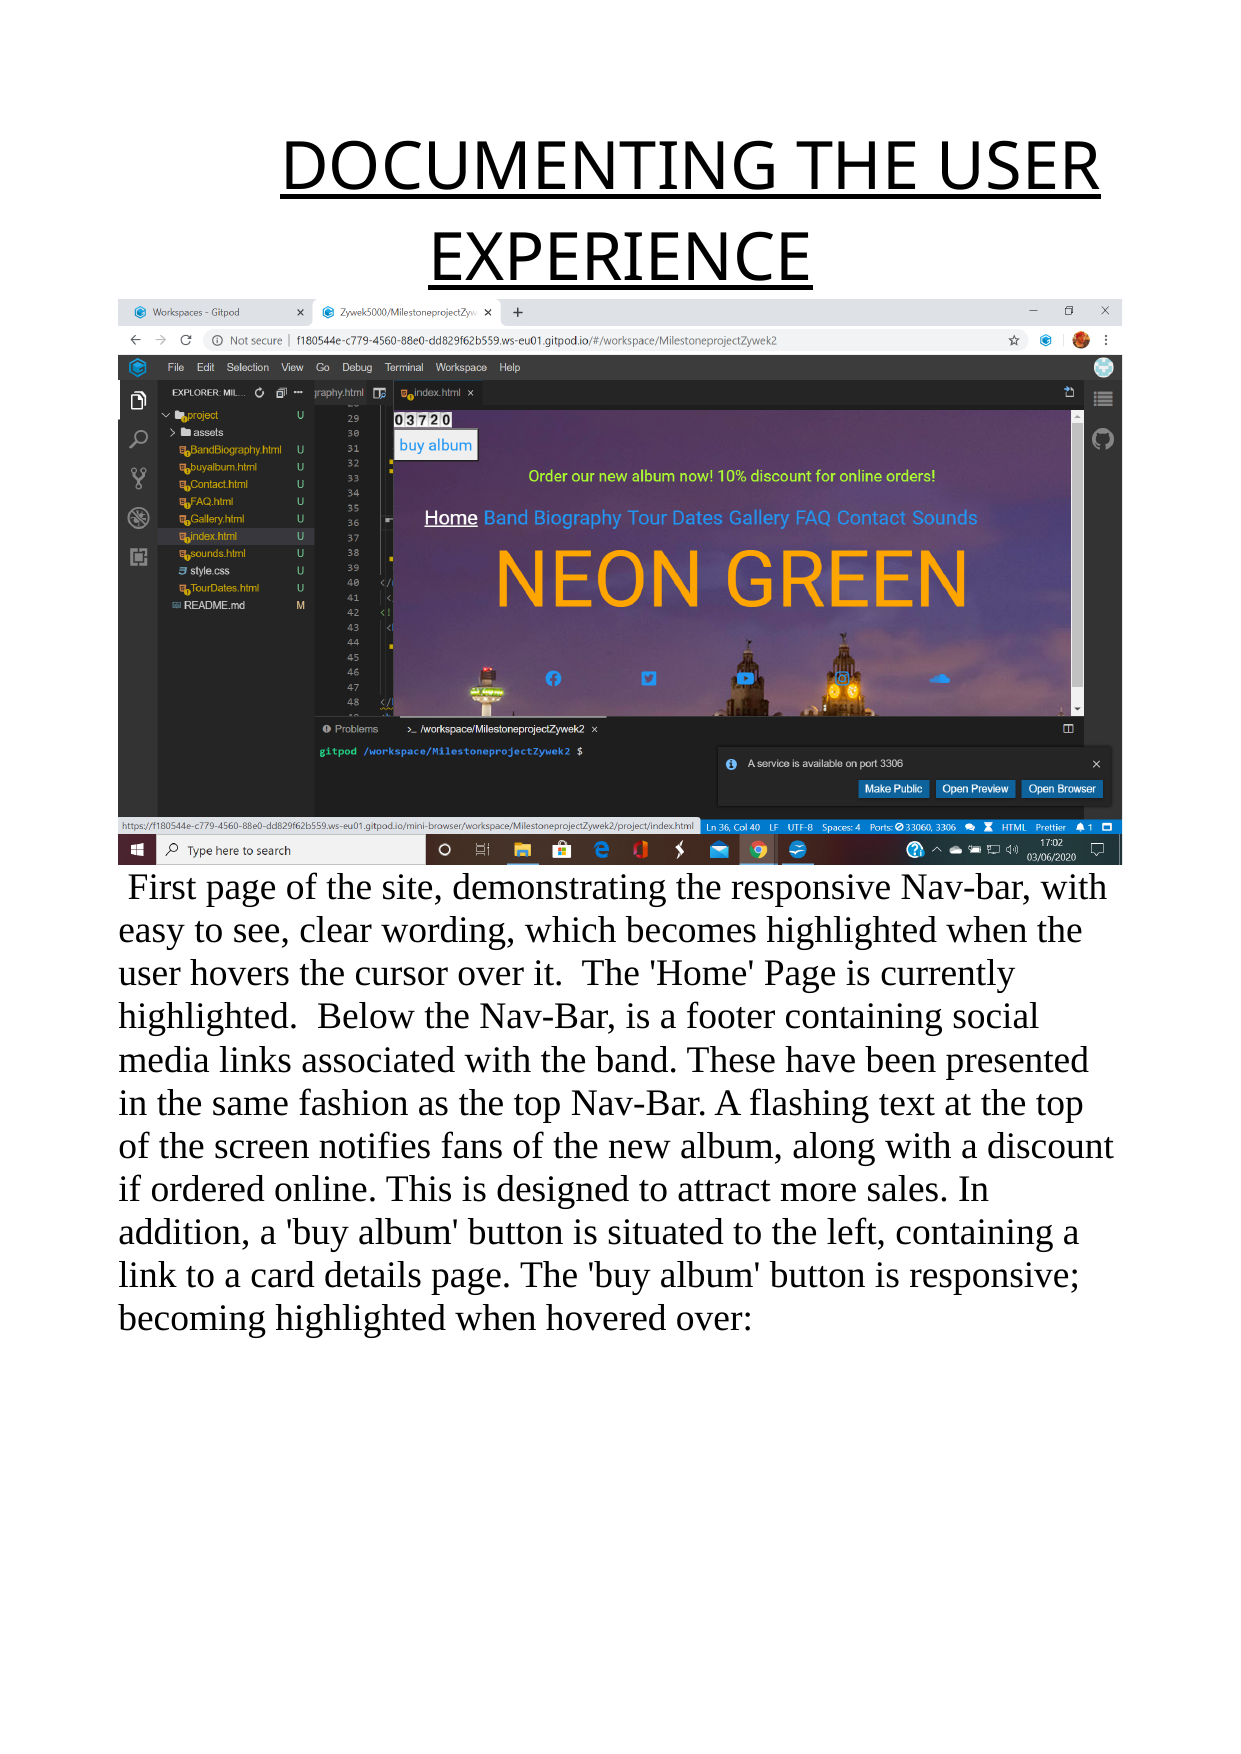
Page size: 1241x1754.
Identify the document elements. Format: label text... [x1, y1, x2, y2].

text First page of the site, demonstrating the responsive Nav-bar, with easy to see, clear wording, which becomes highlighted when the user hovers the cursor over it. The 'Home' Page is currently highlighted. Below the Nav-Bar, is a footer containing social media links associated with the band. These have been presented in the same fashion as the top Nav-Bar. A flashing text at the top of the screen notifies fans of the new album, along with a discount if ordered online. This is designed to attract more sales. In addition, a 'buy album' button is situated to the left, containing a link to a card details page. The 'buy album' button is responsive; becoming highlighted when hovered over: [118, 865, 1122, 1339]
text DOCUMENTING THE USER EXPERIENCE [118, 118, 1122, 299]
picture [118, 299, 1123, 865]
